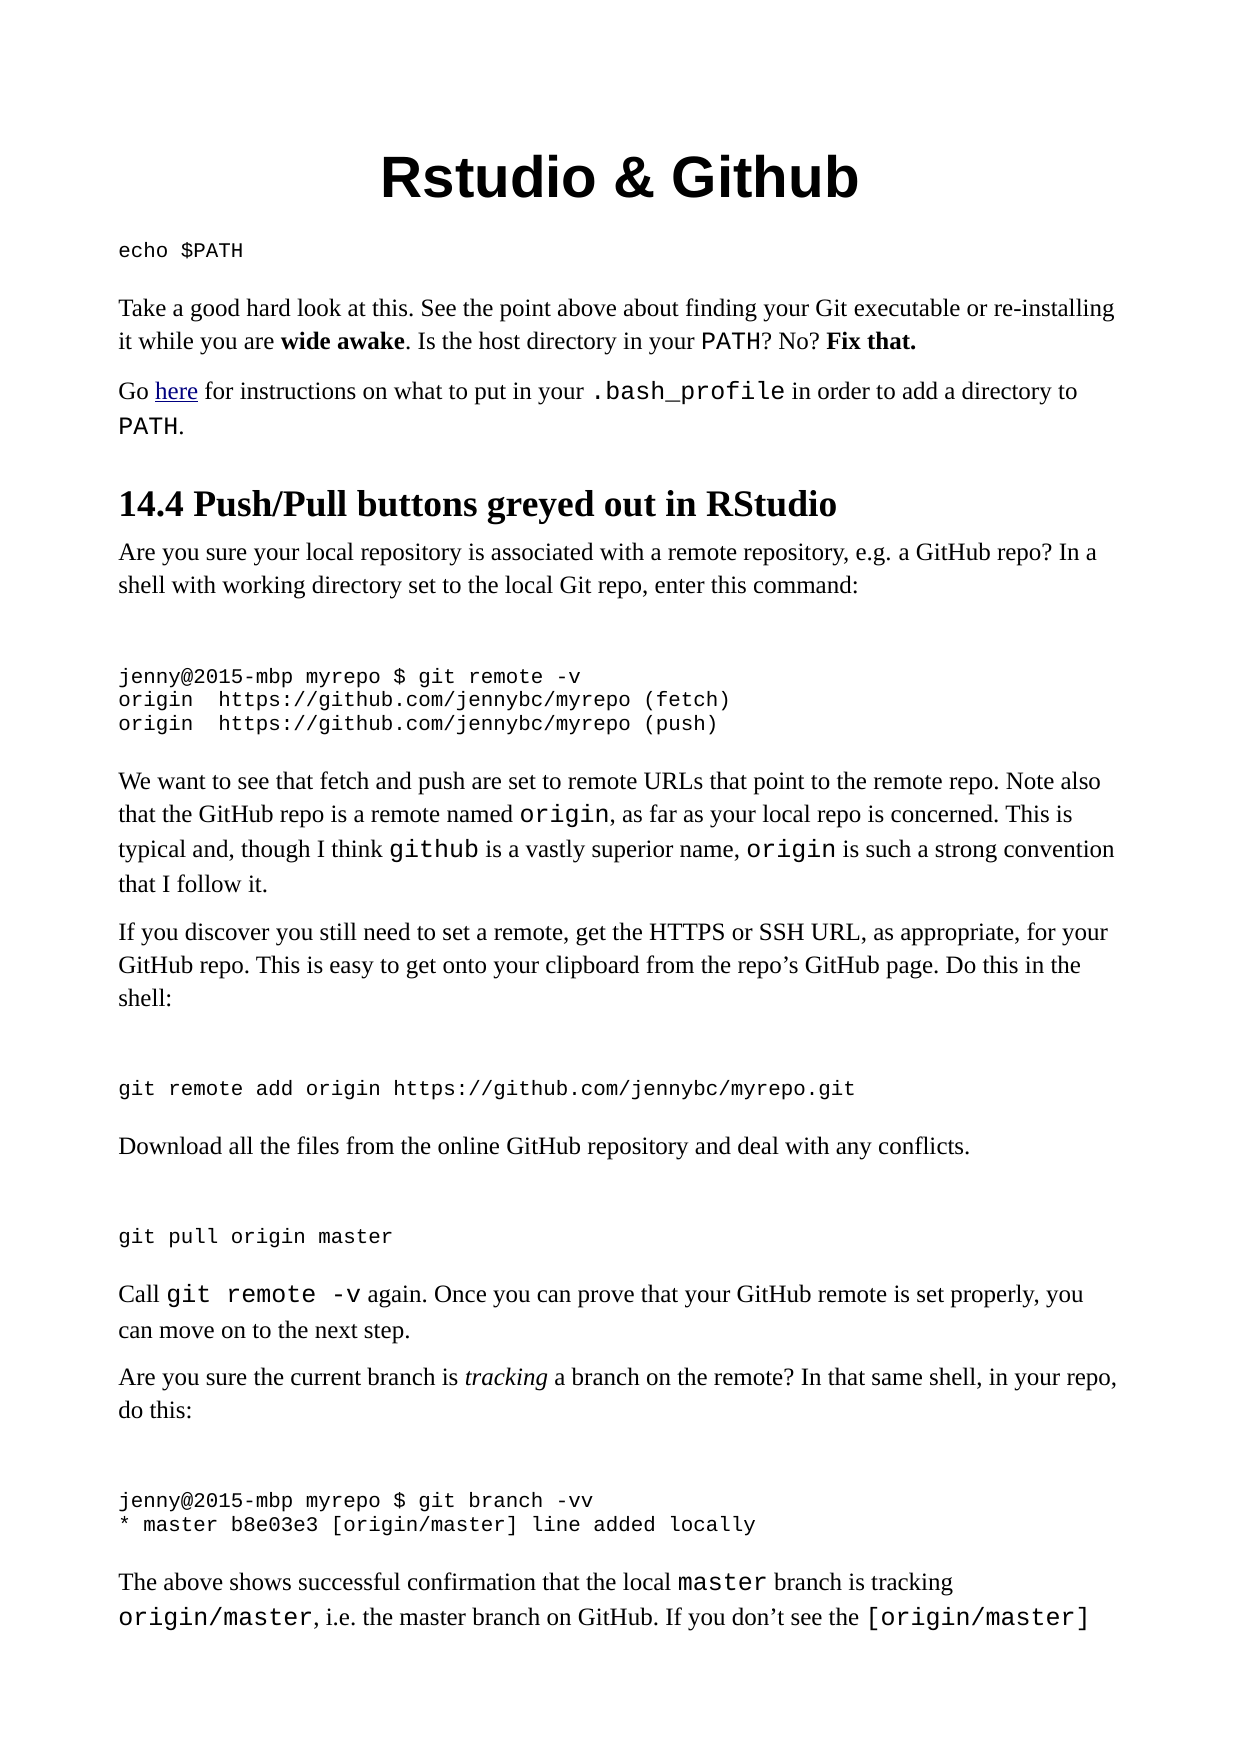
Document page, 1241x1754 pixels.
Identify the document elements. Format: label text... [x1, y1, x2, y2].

text jenny@2015-mbp myrepo $ git branch -vv [118, 1491, 1122, 1514]
text Call git remote -v again. Once you can prove that your GitHub remote is set properly, you can move on to the next step. [118, 1279, 1122, 1343]
text origin https://github.com/jennybc/myrepo (fetch) [118, 689, 1122, 713]
text jenny@2015-mbp myrepo $ git remote -v [118, 666, 1122, 689]
text origin https://github.com/jennybc/myrepo (push) [118, 713, 1122, 737]
text If you discover you still need to set a remote, get the HTTPS or SSH URL, as appropriate, for your GitHub repo. This is easy to get onto your clipboard from the repo’s GitHub page. Do this in the shell: [118, 917, 1122, 1012]
text git remote add origin https://github.com/jennybc/myrepo.git [118, 1078, 1122, 1102]
text We want to see that fetch and push are set to remote URLs that point to the remote repo. Note also that the GitHub repo is a remote named origin, as far as your local repo is concerned. This is typical and, though I think github is a vastly superior name, origin is such a strong convention that I follow it. [118, 766, 1122, 898]
text Are you sure the current branch is tracking a branch on the remote? In that same shell, in your repo, do this: [118, 1362, 1122, 1424]
text Go here for instructions on what to put in your .bash_profile in order to add a directory to PATH. [118, 376, 1122, 442]
text The above shows successful confirmation that the local master branch is tracking origin/master, i.e. the master branch on GitHub. If you don’t see the [origin/master] [118, 1567, 1122, 1633]
text Are you sure your local repository is associated with a remote repository, e.g. a GitHub repo? In a shell with working directory set to the local Git repo, enter this command: [118, 537, 1122, 599]
text echo $PATH [118, 240, 1122, 263]
text git pull origin master [118, 1226, 1122, 1250]
subtitle 14.4 Push/Pull buttons greyed out in RStudio [118, 482, 1122, 525]
text Download all the files from the online GitHub repository and deal with any conflicts. [118, 1131, 1122, 1160]
text Take a good hard look at this. See the point above about finding your Git executable or re-installing it while you are wide awake. Is the host directory in your PATH? No? Fix that. [118, 293, 1122, 357]
text * master b8e03e3 [origin/master] line added locally [118, 1514, 1122, 1538]
